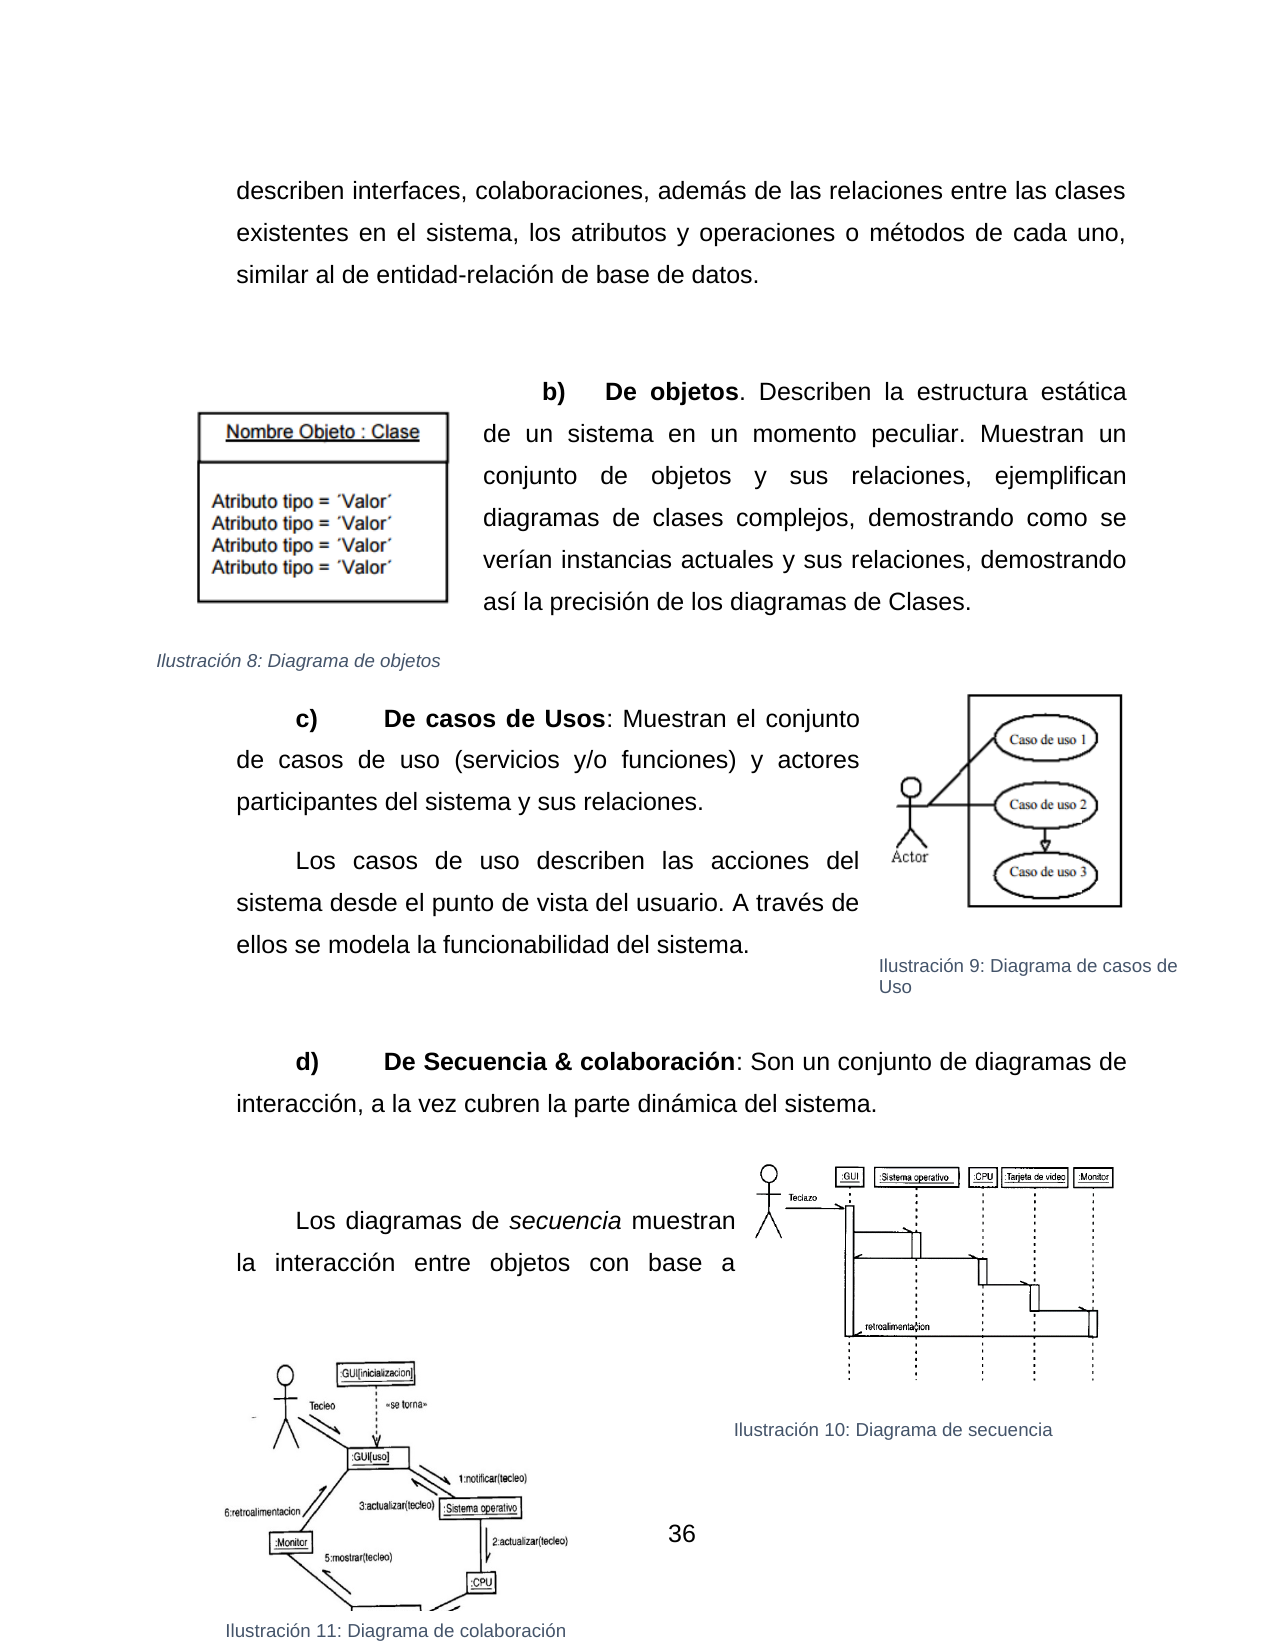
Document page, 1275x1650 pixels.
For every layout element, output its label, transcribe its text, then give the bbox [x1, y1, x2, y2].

picture [754, 1160, 1116, 1381]
picture [213, 1336, 578, 1611]
text Ilustración 9: Diagrama de casos de Uso [878, 956, 1211, 998]
list De casos de Usos: Muestran el conjunto de casos de uso (servicios y/o funciones) y actores participantes del sistema y sus relaciones. [236, 704, 879, 816]
text Los casos de uso describen las acciones del sistema desde el punto de vista del usuario. A través de ellos se modela la funcionabilidad del sistema. [236, 847, 1219, 1007]
list describen interfaces, colaboraciones, además de las relaciones entre las clases existentes en el sistema, los atributos y operaciones o métodos de cada uno, similar al de entidad-relación de base de datos. [236, 177, 1127, 289]
text Ilustración 8: Diagrama de objetos [143, 650, 455, 671]
list De Secuencia & colaboración: Son un conjunto de diagramas de interacción, a la vez cubren la parte dinámica del sistema. [236, 1048, 1127, 1117]
text Ilustración 11: Diagrama de colaboración [222, 1620, 569, 1641]
text Ilustración 10: Diagrama de secuencia [721, 1419, 1064, 1440]
picture [879, 678, 1136, 933]
text Los diagramas de secuencia muestran la interacción entre objetos con base a [236, 1207, 754, 1276]
picture [134, 393, 464, 632]
list De objetos. Describen la estructura estática de un sistema en un momento peculiar. Muestran un conjunto de objetos y sus relaciones, ejemplifican diagramas de clases complejos, demostrando como se verían instancias actuales y sus relaciones, demostrando así la precisión de los diagramas de Clases. [236, 378, 1127, 615]
text [213, 1611, 578, 1650]
